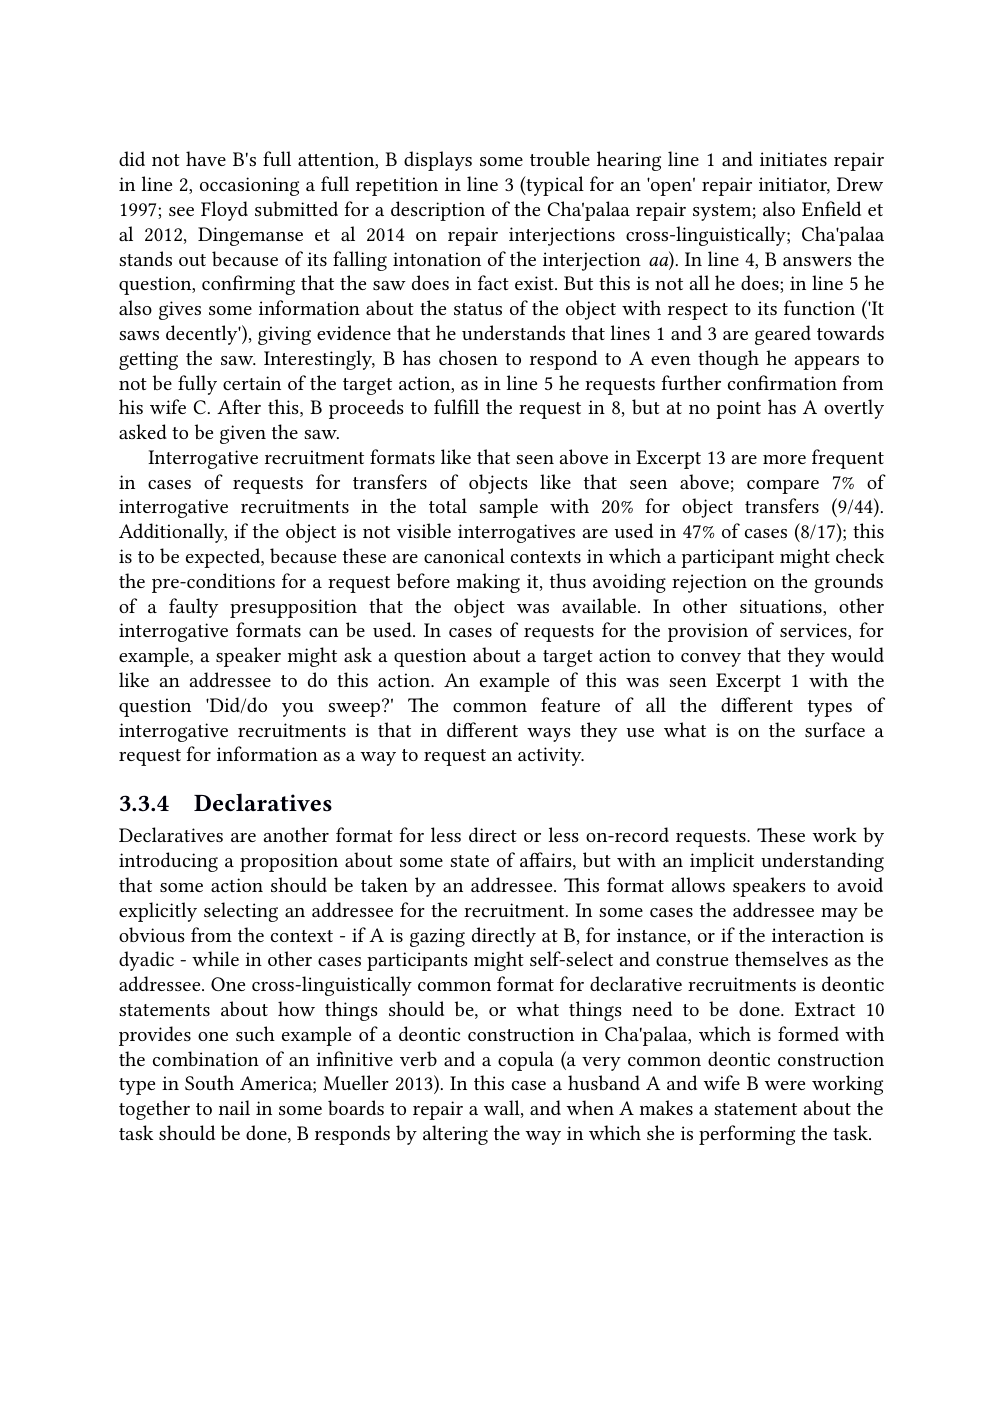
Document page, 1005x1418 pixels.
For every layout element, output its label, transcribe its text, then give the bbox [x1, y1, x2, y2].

text Declaratives are another format for less direct or less on-record requests. These work by introducing a proposition about some state of affairs, but with an implicit understanding that some action should be taken by an addressee. This format allows speakers to avoid explicitly selecting an addressee for the recruitment. In some cases the addressee may be obvious from the context - if A is gazing directly at B, for instance, or if the interaction is dyadic - while in other cases participants might self-select and construe themselves as the addressee. One cross-linguistically common format for declarative recruitments is deontic statements about how things should be, or what things need to be done. Extract 10 provides one such example of a deontic construction in Cha'palaa, which is formed with the combination of an infinitive verb and a copula (a very common deontic construction type in South America; Mueller 2013). In this case a husband A and wife B were working together to nail in some boards to repair a wall, and when A makes a statement about the task should be done, B responds by altering the way in which she is performing the task. [118, 823, 886, 1145]
text did not have B's full attention, B displays some trouble hearing line 1 and initiates repair in line 2, occasioning a full repetition in line 3 (typical for an 'open' repair initiator, Drew 1997; see Floyd submitted for a description of the Cha'palaa repair system; also Enfield et al 2012, Dingemanse et al 2014 on repair interjections cross-linguistically; Cha'palaa stands out because of its falling intonation of the interjection aa). In line 4, B answers the question, confirming that the saw does in fact exist. But this is not all he does; in line 5 he also gives some information about the status of the object with respect to its function ('It saws decently'), giving evidence that he understands that lines 1 and 3 are geared towards getting the saw. Interestingly, B has chosen to respond to A even though he appears to not be fully certain of the target action, as in line 5 he requests further confirmation from his wife C. After this, B proceeds to fulfill the request in 8, but at no point has A overtly asked to be given the saw. [118, 147, 886, 444]
text Interrogative recruitment formats like that seen above in Excerpt 13 are more frequent in cases of requests for transfers of objects like that seen above; compare 7% of interrogative recruitments in the total sample with 20% for object transfers (9/44). Additionally, if the object is not visible interrogatives are used in 47% of cases (8/17); this is to be expected, because these are canonical contexts in which a participant might check the pre-conditions for a request before making it, thus avoiding rejection on the grounds of a faulty presupposition that the object was available. In other situations, other interrogative formats can be used. In cases of requests for the provision of services, for example, a speaker might ask a question about a target action to convey that they would like an addressee to do this action. An example of this was seen Excerpt 1 with the question 'Did/do you sweep?' The common feature of all the different types of interrogative recruitments is that in different ways they use what is on the surface a request for information as a way to request an activity. [118, 444, 886, 767]
subtitle Declaratives [118, 792, 886, 817]
